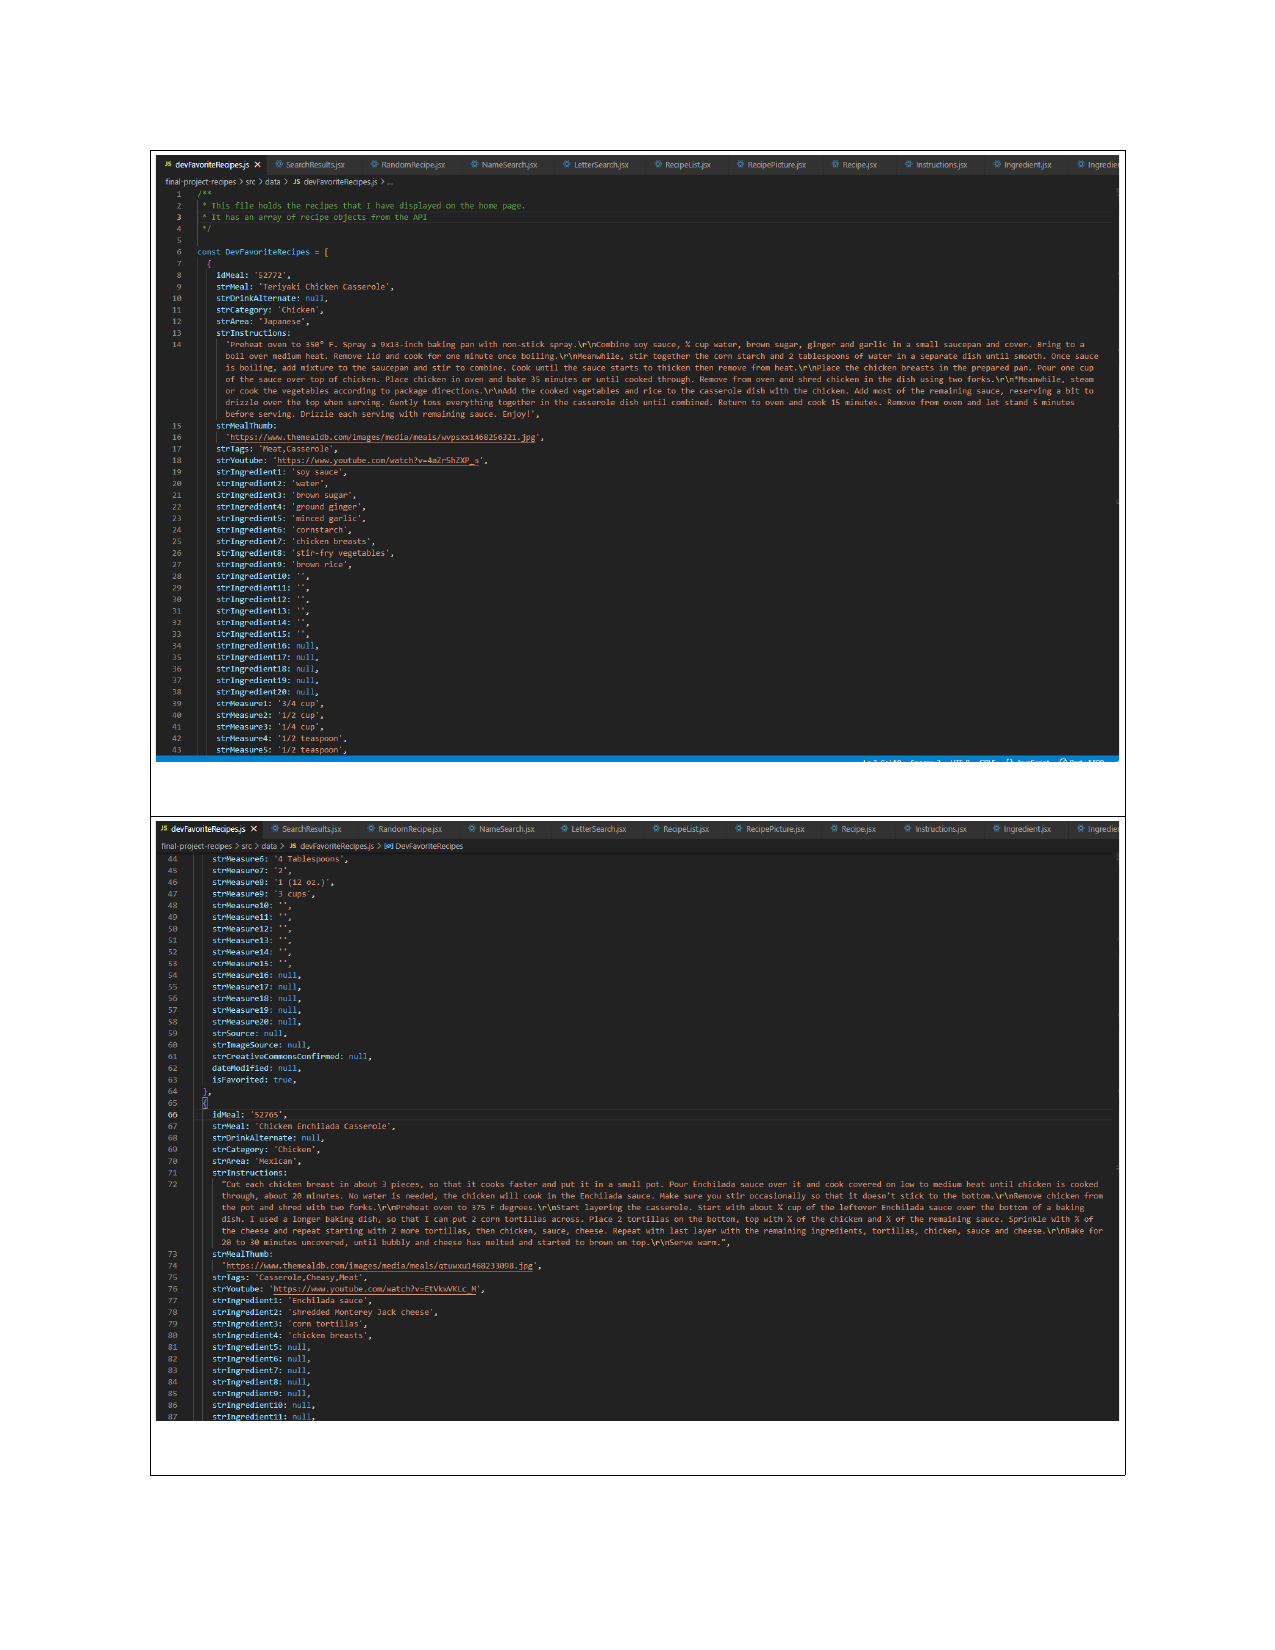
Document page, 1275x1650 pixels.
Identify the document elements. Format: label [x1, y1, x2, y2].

picture [155, 821, 1120, 1421]
table_cell [151, 817, 1125, 1474]
picture [155, 155, 1120, 762]
table_cell [151, 151, 1125, 816]
